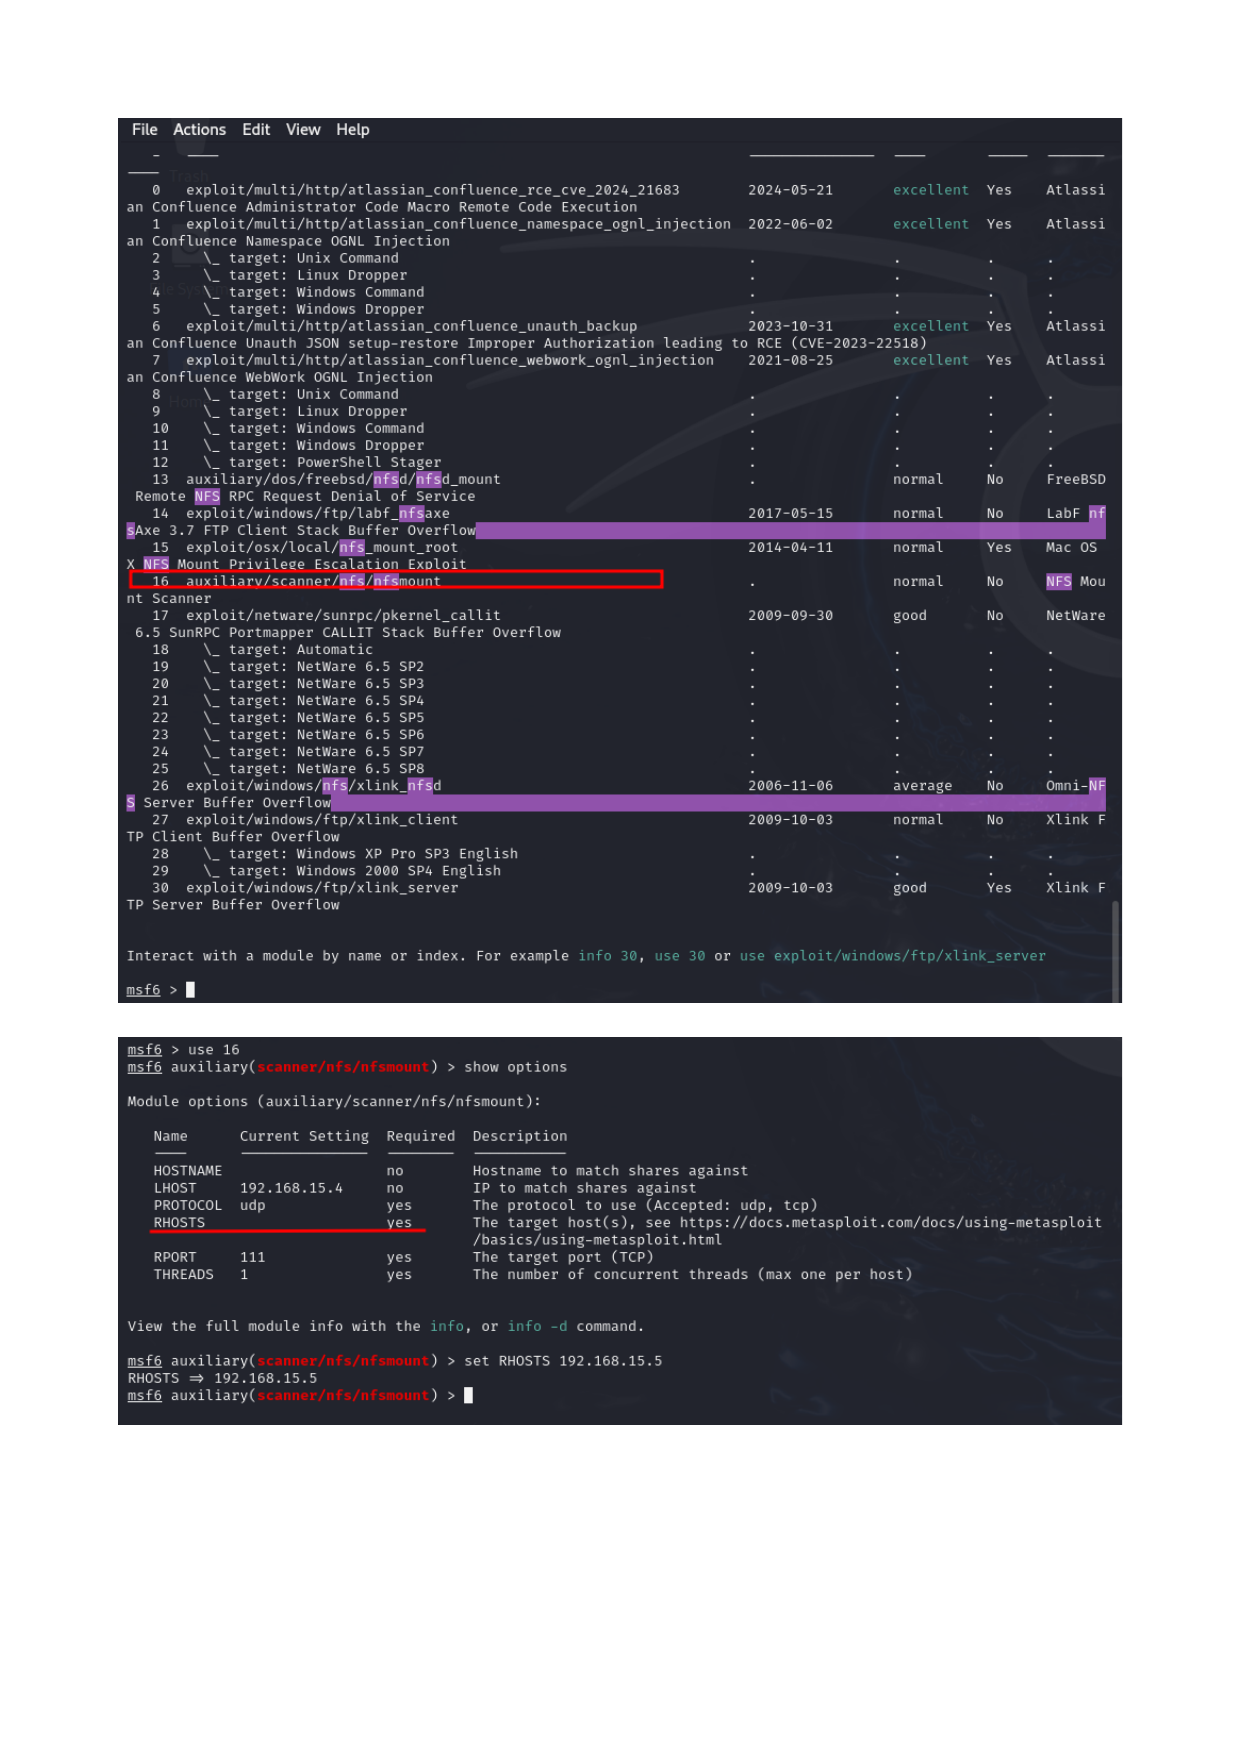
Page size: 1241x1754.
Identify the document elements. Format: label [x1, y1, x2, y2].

picture [118, 1037, 1123, 1425]
picture [118, 118, 1123, 1003]
